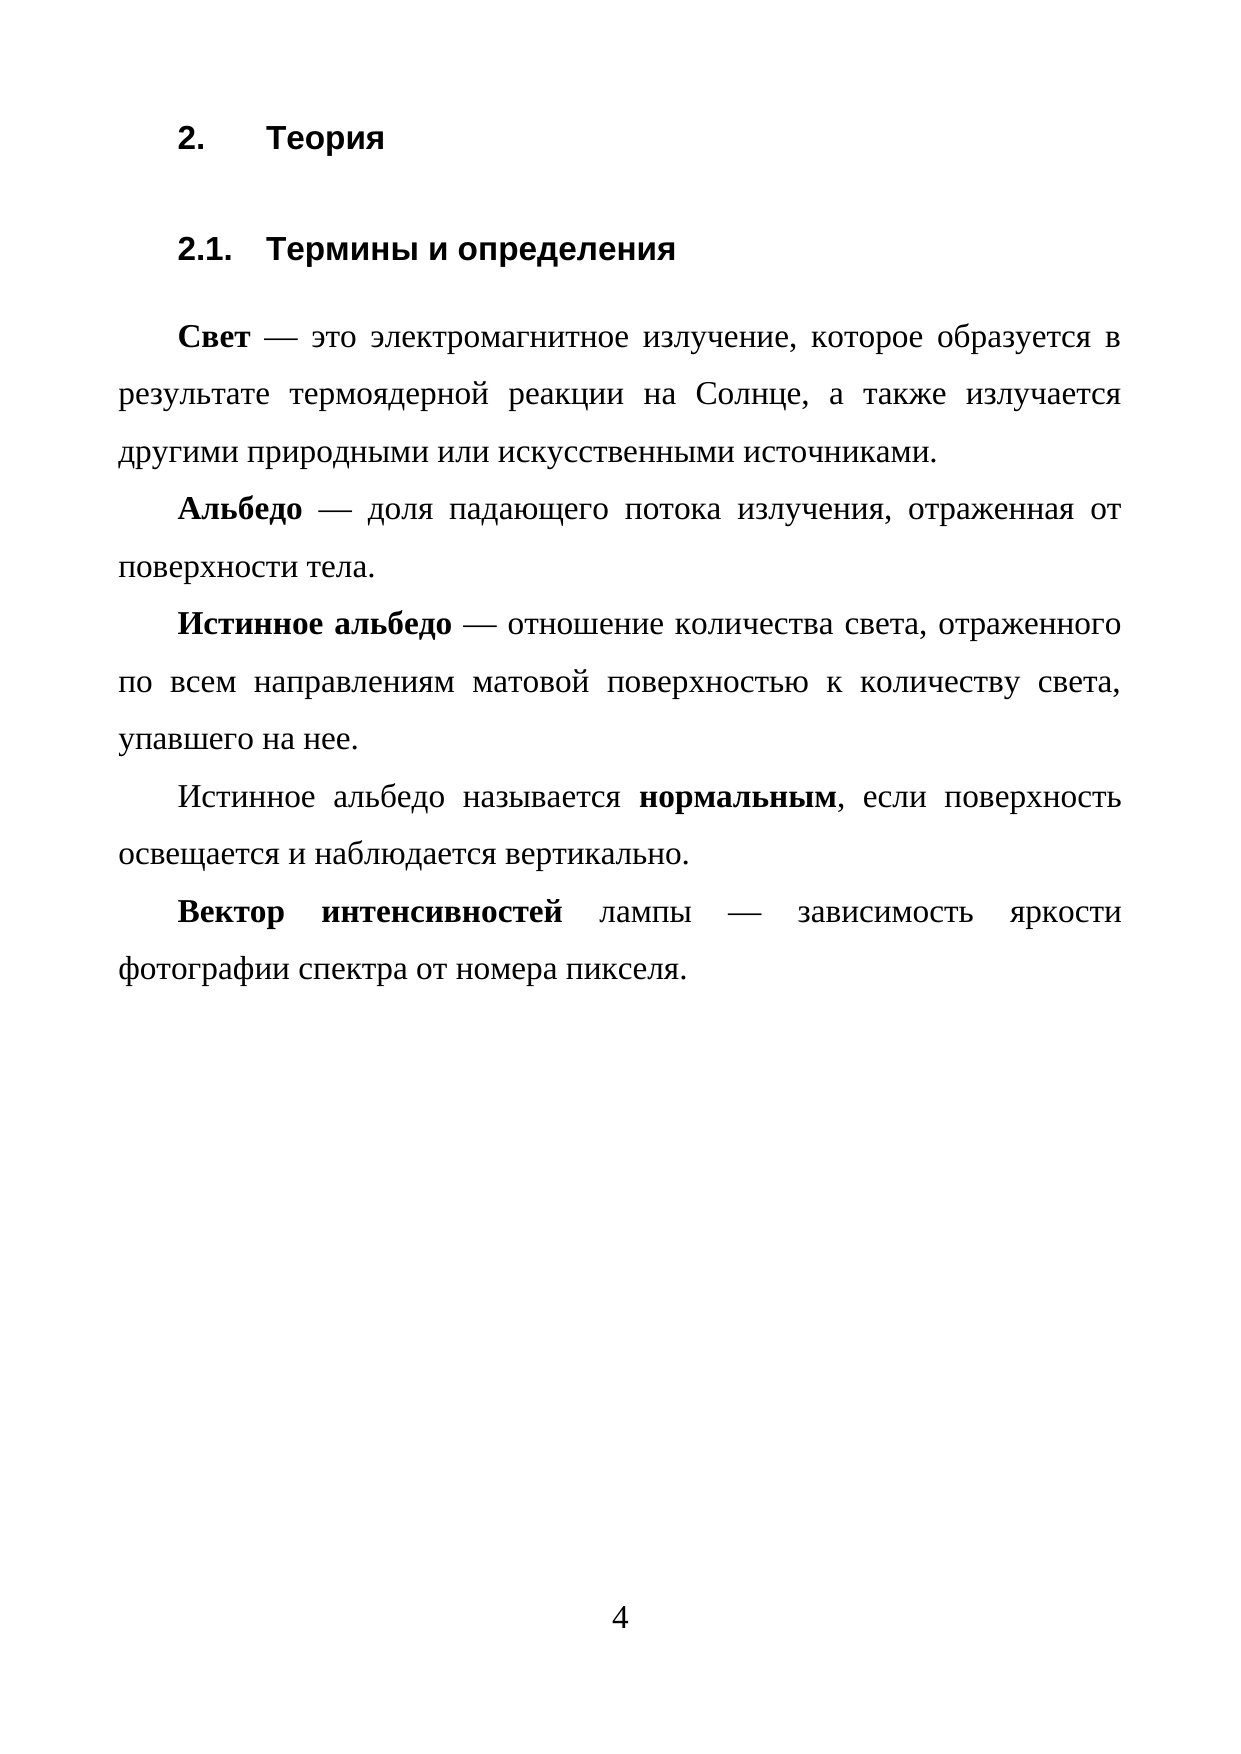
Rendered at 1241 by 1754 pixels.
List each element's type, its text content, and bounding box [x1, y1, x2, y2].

subtitle Термины и определения [118, 229, 1122, 267]
text Истинное альбедо — отношение количества света, отраженного по всем направлениям матовой поверхностью к количеству света, упавшего на нее. [118, 603, 1122, 757]
subtitle Теория [118, 118, 1122, 157]
text Альбедо — доля падающего потока излучения, отраженная от поверхности тела. [118, 488, 1122, 584]
text Свет — это электромагнитное излучение, которое образуется в результате термоядерной реакции на Солнце, а также излучается другими природными или искусственными источниками. [118, 316, 1122, 469]
text Истинное альбедо называется нормальным, если поверхность освещается и наблюдается вертикально. [118, 776, 1122, 872]
text Вектор интенсивностей лампы — зависимость яркости фотографии спектра от номера пикселя. [118, 891, 1122, 987]
